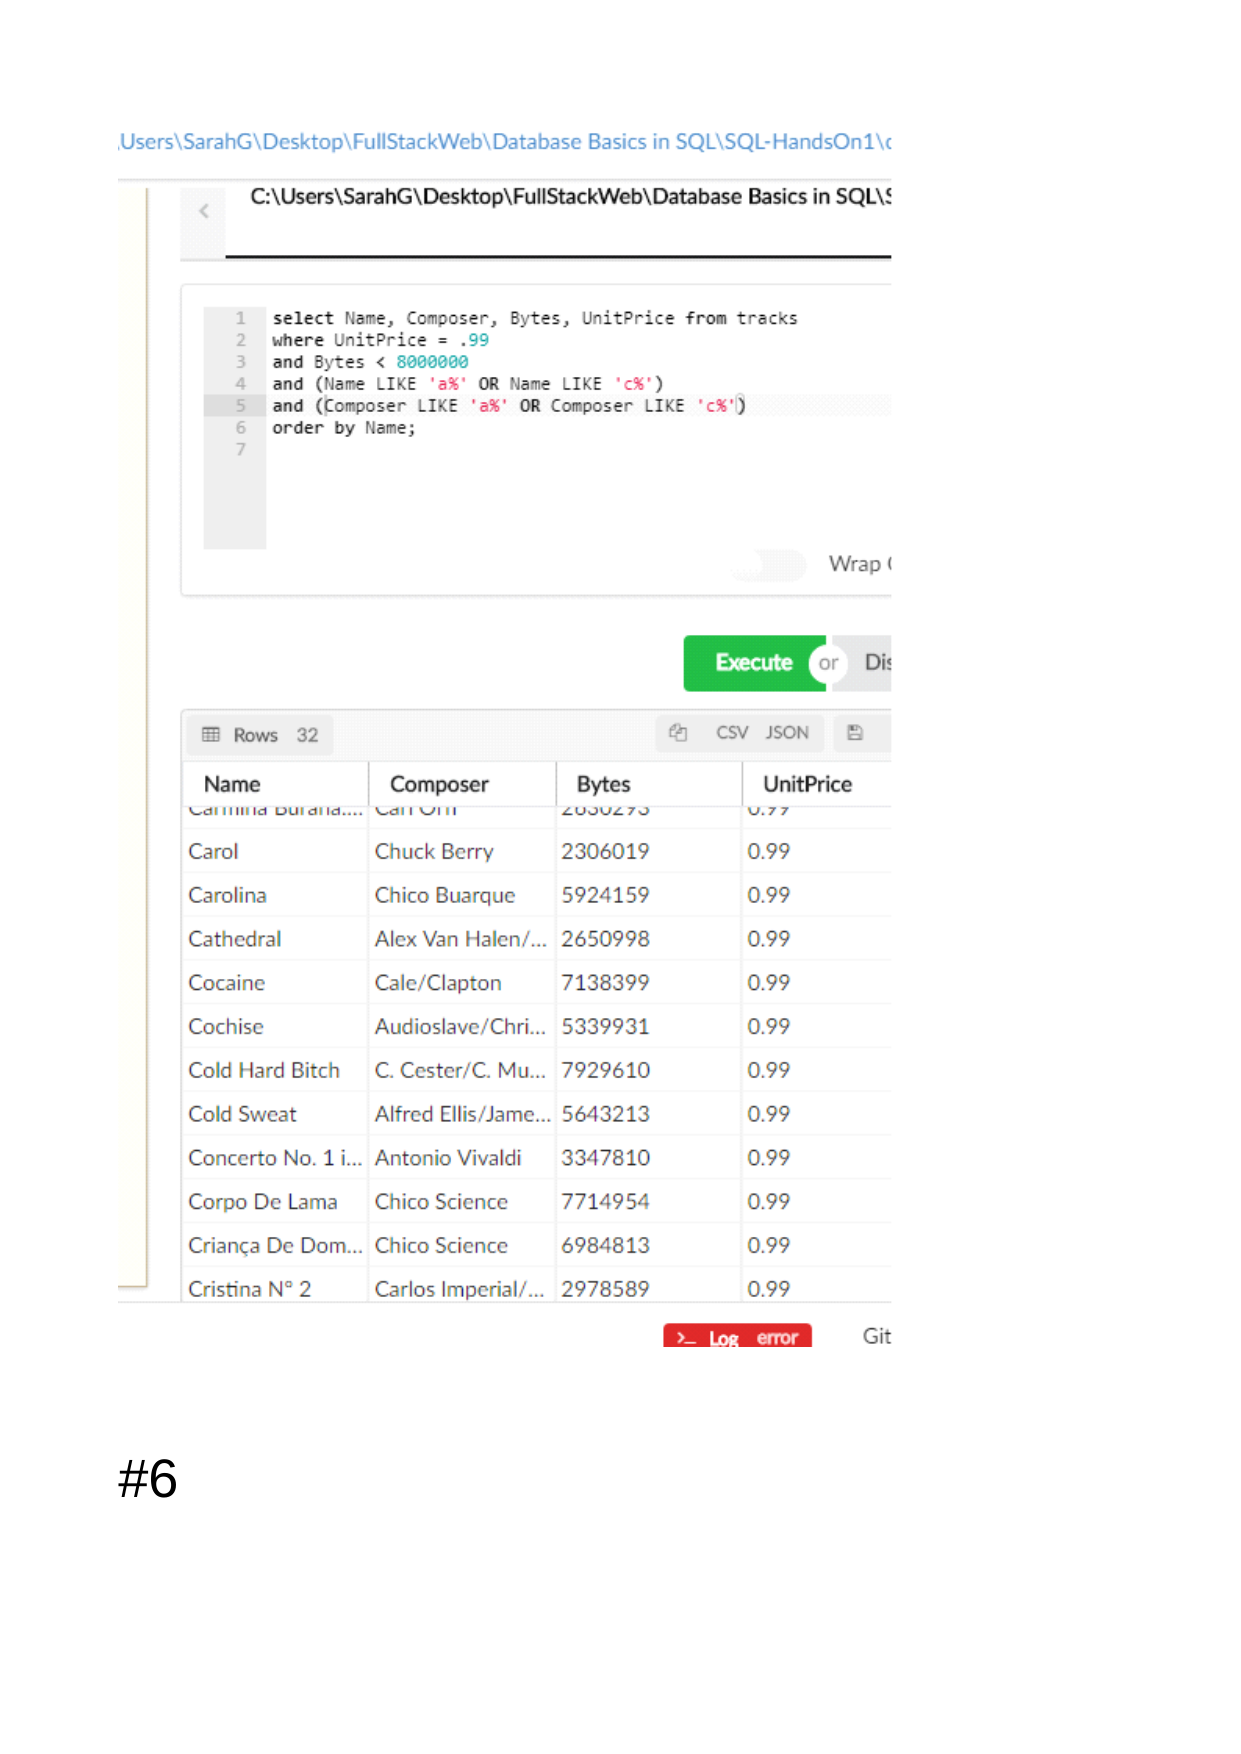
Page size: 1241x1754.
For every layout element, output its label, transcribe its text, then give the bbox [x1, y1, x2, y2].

text #6 [118, 1447, 1122, 1509]
